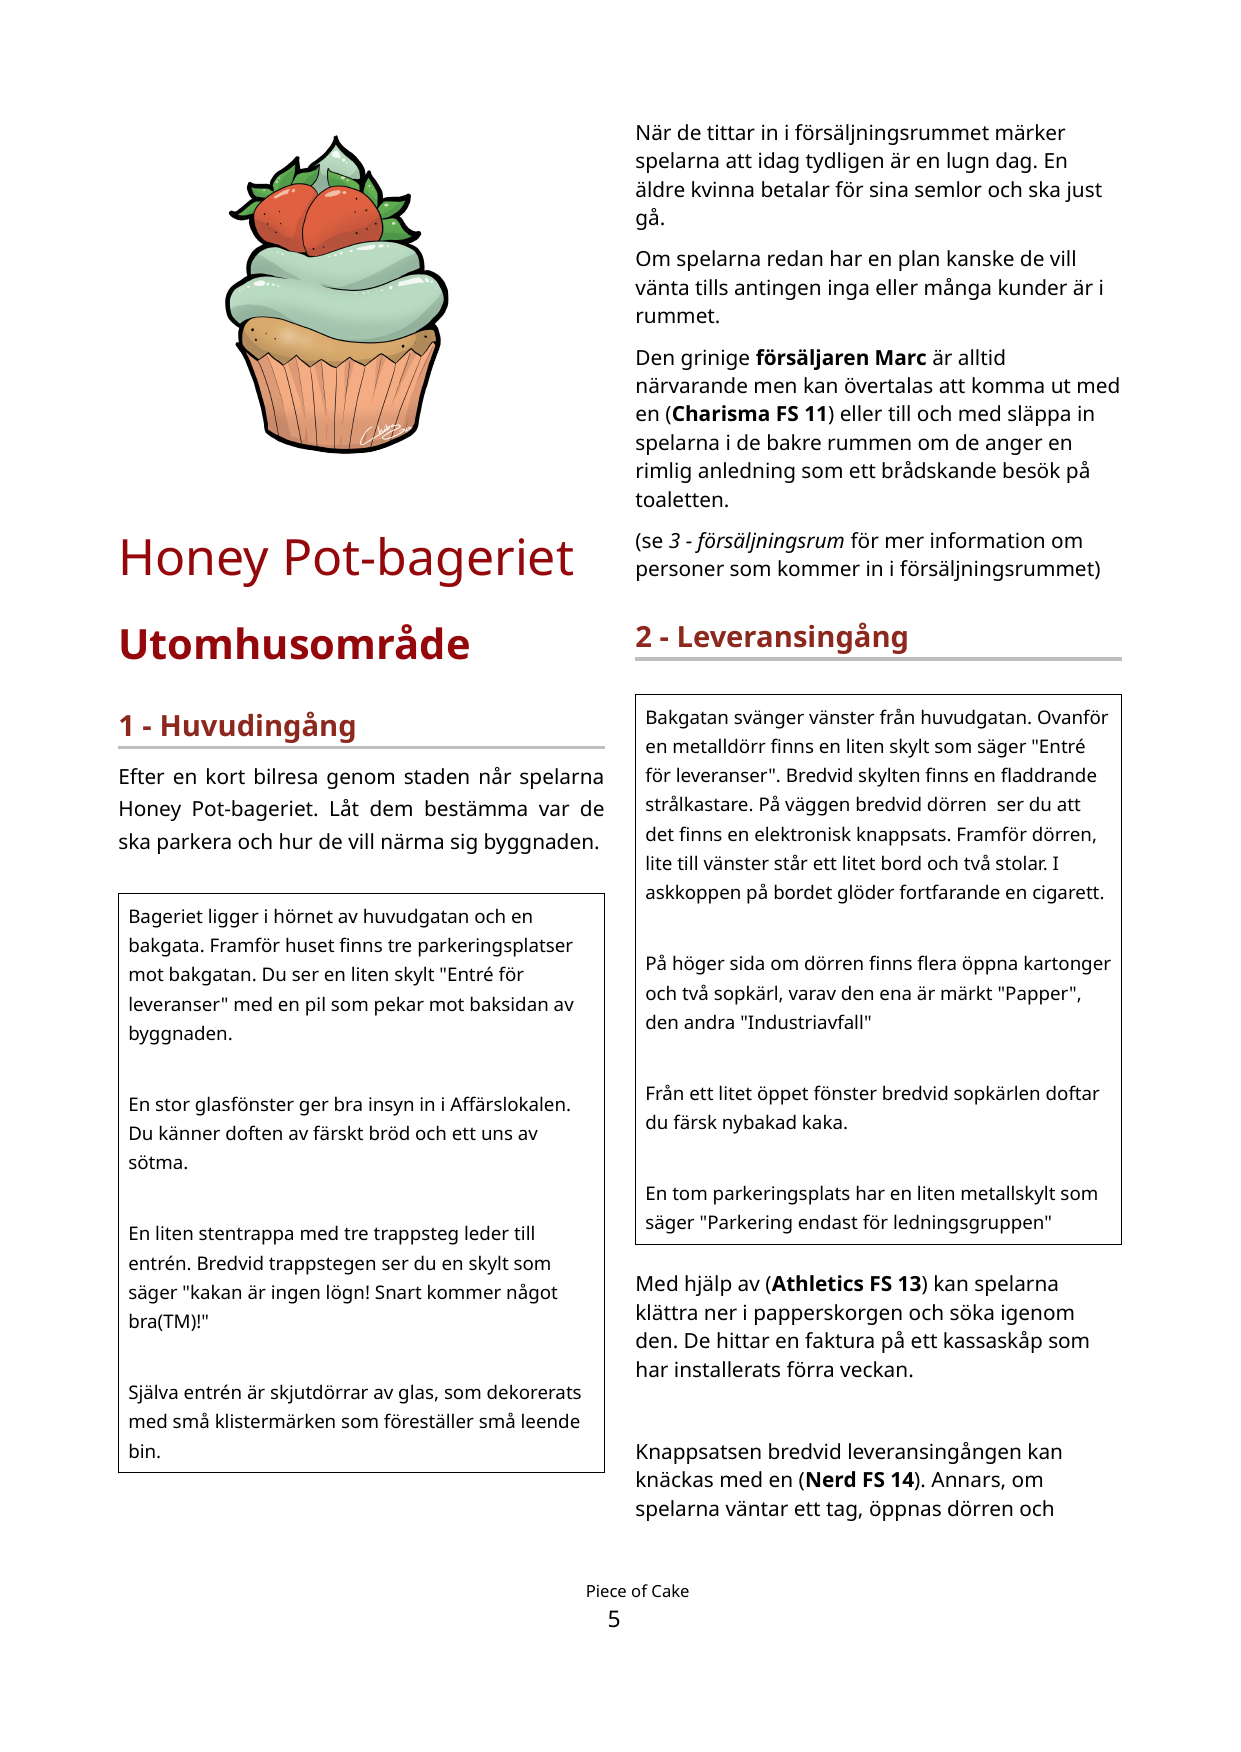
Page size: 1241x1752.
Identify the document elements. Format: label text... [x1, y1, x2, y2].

text Knappsatsen bredvid leveransingången kan knäckas med en (Nerd FS 14). Annars, om spelarna väntar ett tag, öppnas dörren och [635, 1437, 1122, 1522]
text När de tittar in i försäljningsrummet märker spelarna att idag tydligen är en lugn dag. En äldre kvinna betalar för sina semlor och ska just gå. [635, 118, 1122, 232]
picture [225, 135, 449, 454]
text Den grinige försäljaren Marc är alltid närvarande men kan övertalas att komma ut med en (Charisma FS 11) eller till och med släppa in spelarna i de bakre rummen om de anger en rimlig anledning som ett brådskande besök på toaletten. [635, 343, 1122, 513]
subtitle 1 - Huvudingång [118, 705, 605, 746]
title Honey Pot-bageriet [118, 522, 605, 590]
text På höger sida om dörren finns flera öppna kartonger och två sopkärl, varav den ena är märkt "Papper", den andra "Industriavfall" [636, 941, 1121, 1034]
text (se 3 - försäljningsrum för mer information om personer som kommer in i försäljningsrummet) [635, 526, 1122, 583]
text Från ett litet öppet fönster bredvid sopkärlen doftar du färsk nybakad kaka. [636, 1070, 1121, 1135]
subtitle Utomhusområde [118, 615, 605, 672]
subtitle 2 - Leveransingång [635, 616, 1122, 657]
text Efter en kort bilresa genom staden når spelarna Honey Pot-bageriet. Låt dem bestämma var de ska parkera och hur de vill närma sig byggnaden. [118, 762, 605, 855]
text Bageriet ligger i hörnet av huvudgatan och en bakgata. Framför huset finns tre parkeringsplatser mot bakgatan. Du ser en liten skylt "Entré för leveranser" med en pil som pekar mot baksidan av byggnaden. [119, 894, 604, 1046]
text En tom parkeringsplats har en liten metallskylt som säger "Parkering endast för ledningsgruppen" [636, 1170, 1121, 1244]
text Om spelarna redan har en plan kanske de vill vänta tills antingen inga eller många kunder är i rummet. [635, 244, 1122, 330]
text Med hjälp av (Athletics FS 13) kan spelarna klättra ner i papperskorgen och söka igenom den. De hittar en faktura på ett kassaskåp som har installerats förra veckan. [635, 1269, 1122, 1383]
text En stor glasfönster ger bra insyn in i Affärslokalen. Du känner doften av färskt bröd och ett uns av sötma. [119, 1081, 604, 1175]
text Själva entrén är skjutdörrar av glas, som dekorerats med små klistermärken som föreställer små leende bin. [119, 1369, 604, 1472]
text En liten stentrappa med tre trappsteg leder till entrén. Bredvid trappstegen ser du en skylt som säger "kakan är ingen lögn! Snart kommer något bra(TM)!" [119, 1211, 604, 1334]
text Bakgatan svänger vänster från huvudgatan. Ovanför en metalldörr finns en liten skylt som säger "Entré för leveranser". Bredvid skylten finns en fladdrande strålkastare. På väggen bredvid dörren ser du att det finns en elektronisk knappsats. Framför dörren, lite till vänster står ett litet bord och två stolar. I askkoppen på bordet glöder fortfarande en cigarett. [636, 695, 1121, 905]
